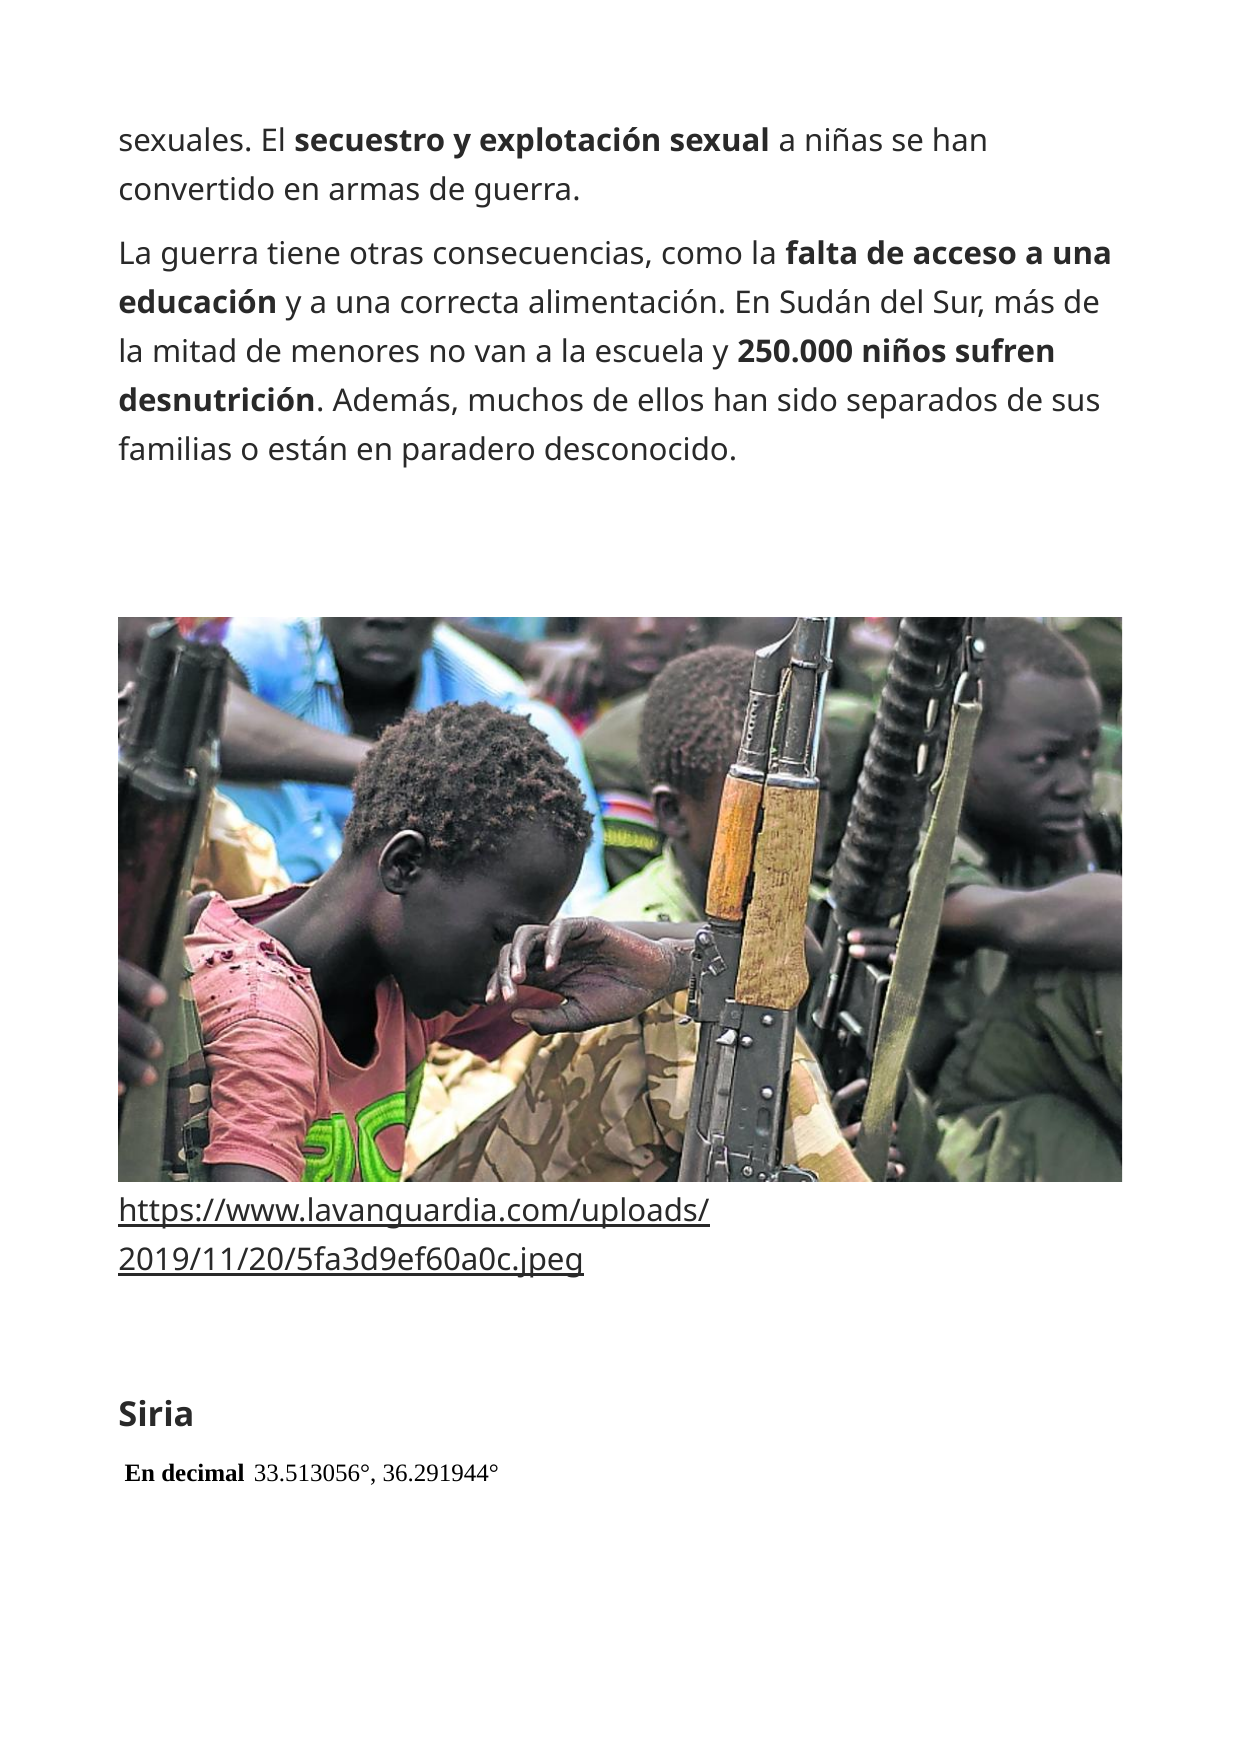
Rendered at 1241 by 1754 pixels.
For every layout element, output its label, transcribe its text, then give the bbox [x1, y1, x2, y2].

table_header En decimal [118, 1456, 251, 1494]
text La guerra tiene otras consecuencias, como la falta de acceso a una educación y a una correcta alimentación. En Sudán del Sur, más de la mitad de menores no van a la escuela y 250.000 niños sufren desnutrición. Además, muchos de ellos han sido separados de sus familias o están en paradero desconocido. [118, 231, 1122, 469]
subtitle Siria [118, 1389, 1122, 1436]
picture [118, 617, 1123, 1182]
text sexuales. El secuestro y explotación sexual a niñas se han convertido en armas de guerra. [118, 118, 1122, 210]
text https://www.lavanguardia.com/uploads/2019/11/20/5fa3d9ef60a0c.jpeg [118, 1182, 1122, 1280]
table_header 33.513056°, 36.291944° [251, 1456, 510, 1494]
